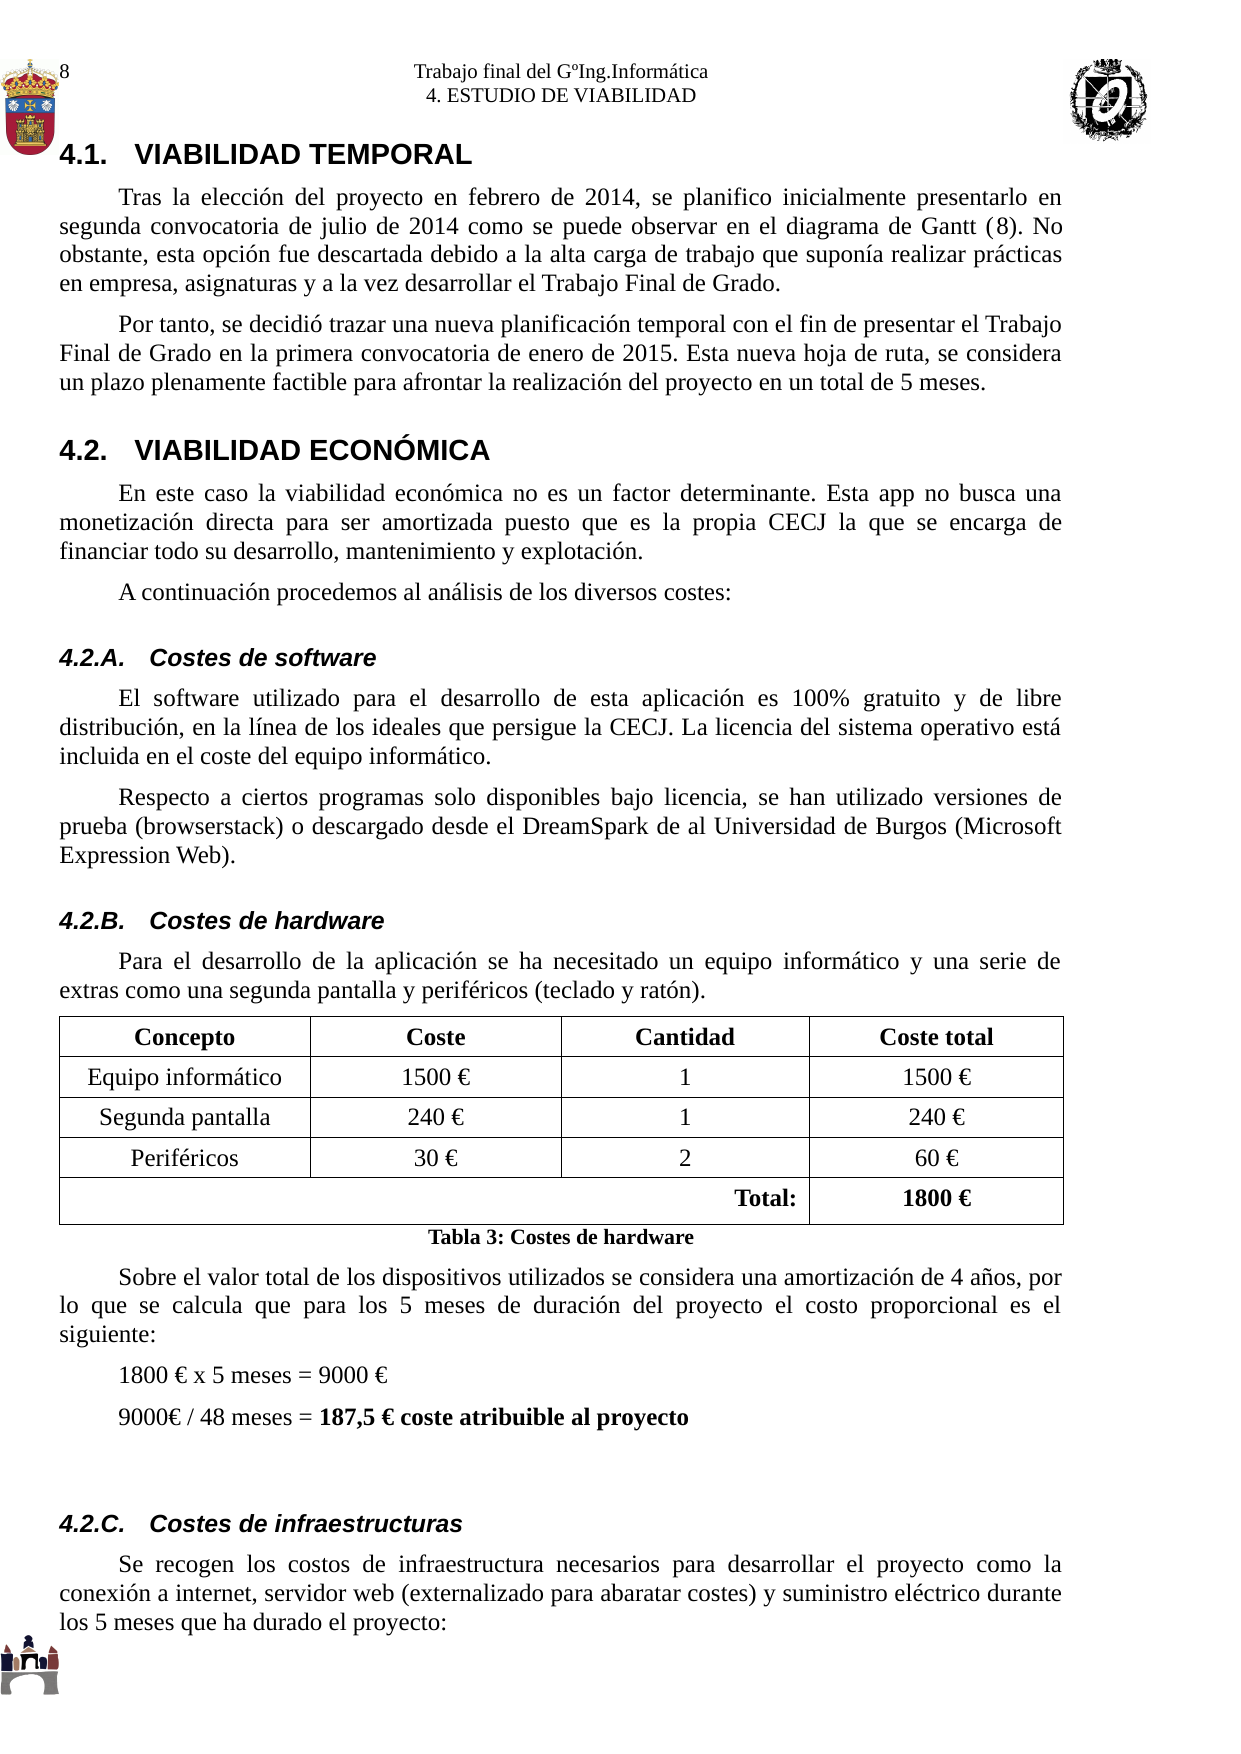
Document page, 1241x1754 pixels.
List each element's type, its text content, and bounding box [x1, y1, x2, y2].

table_cell 1500 € [810, 1057, 1063, 1097]
text 9000€ / 48 meses = 187,5 € coste atribuible al proyecto [59, 1402, 1063, 1431]
table_cell 30 € [311, 1138, 561, 1177]
text Se recogen los costos de infraestructura necesarios para desarrollar el proyecto como la conexión a internet, servidor web (externalizado para abaratar costes) y suministro eléctrico durante los 5 meses que ha durado el proyecto: [59, 1549, 1063, 1636]
table_header Cantidad [562, 1017, 809, 1056]
table_cell 1 [562, 1057, 809, 1097]
text 1800 € x 5 meses = 9000 € [59, 1361, 1063, 1389]
table_cell 1 [562, 1098, 809, 1137]
table_cell 240 € [311, 1098, 561, 1137]
table_header Concepto [60, 1017, 310, 1056]
table_cell 2 [562, 1138, 809, 1177]
subtitle Costes de infraestructuras [59, 1509, 1063, 1538]
picture [1063, 59, 1152, 144]
text Tras la elección del proyecto en febrero de 2014, se planifico inicialmente presentarlo en segunda convocatoria de julio de 2014 como se puede observar en el diagrama de Gantt (Ilustración 1). No obstante, esta opción fue descartada debido a la alta carga de trabajo que suponía realizar prácticas en empresa, asignaturas y a la vez desarrollar el Trabajo Final de Grado. [59, 182, 1063, 297]
table_cell Total: [60, 1178, 809, 1224]
subtitle Costes de hardware [59, 906, 1063, 934]
table_cell 1800 € [810, 1178, 1063, 1224]
table_cell Segunda pantalla [60, 1098, 310, 1137]
text En este caso la viabilidad económica no es un factor determinante. Esta app no busca una monetización directa para ser amortizada puesto que es la propia CECJ la que se encarga de financiar todo su desarrollo, mantenimiento y explotación. [59, 478, 1063, 564]
text Por tanto, se decidió trazar una nueva planificación temporal con el fin de presentar el Trabajo Final de Grado en la primera convocatoria de enero de 2015. Esta nueva hoja de ruta, se considera un plazo plenamente factible para afrontar la realización del proyecto en un total de 5 meses. [59, 309, 1063, 396]
table_cell Equipo informático [60, 1057, 310, 1097]
text Para el desarrollo de la aplicación se ha necesitado un equipo informático y una serie de extras como una segunda pantalla y periféricos (teclado y ratón). [59, 946, 1063, 1003]
text Respecto a ciertos programas solo disponibles bajo licencia, se han utilizado versiones de prueba (browserstack) o descargado desde el DreamSpark de al Universidad de Burgos (Microsoft Expression Web). [59, 782, 1063, 868]
table_cell Periféricos [60, 1138, 310, 1177]
picture [0, 59, 59, 155]
subtitle Costes de software [59, 643, 1063, 672]
text A continuación procedemos al análisis de los diversos costes: [59, 577, 1063, 606]
table_header Coste [311, 1017, 561, 1056]
table_cell 60 € [810, 1138, 1063, 1177]
text Sobre el valor total de los dispositivos utilizados se considera una amortización de 4 años, por lo que se calcula que para los 5 meses de duración del proyecto el costo proporcional es el siguiente: [59, 1262, 1063, 1348]
table_header Coste total [810, 1017, 1063, 1056]
table_cell 1500 € [311, 1057, 561, 1097]
picture [0, 1634, 59, 1695]
table_cell 240 € [810, 1098, 1063, 1137]
text Tabla 3: Costes de hardware [59, 1225, 1063, 1249]
text El software utilizado para el desarrollo de esta aplicación es 100% gratuito y de libre distribución, en la línea de los ideales que persigue la CECJ. La licencia del sistema operativo está incluida en el coste del equipo informático. [59, 683, 1063, 770]
subtitle VIABILIDAD TEMPORAL [59, 137, 1063, 170]
subtitle VIABILIDAD ECONÓMICA [59, 433, 1063, 467]
